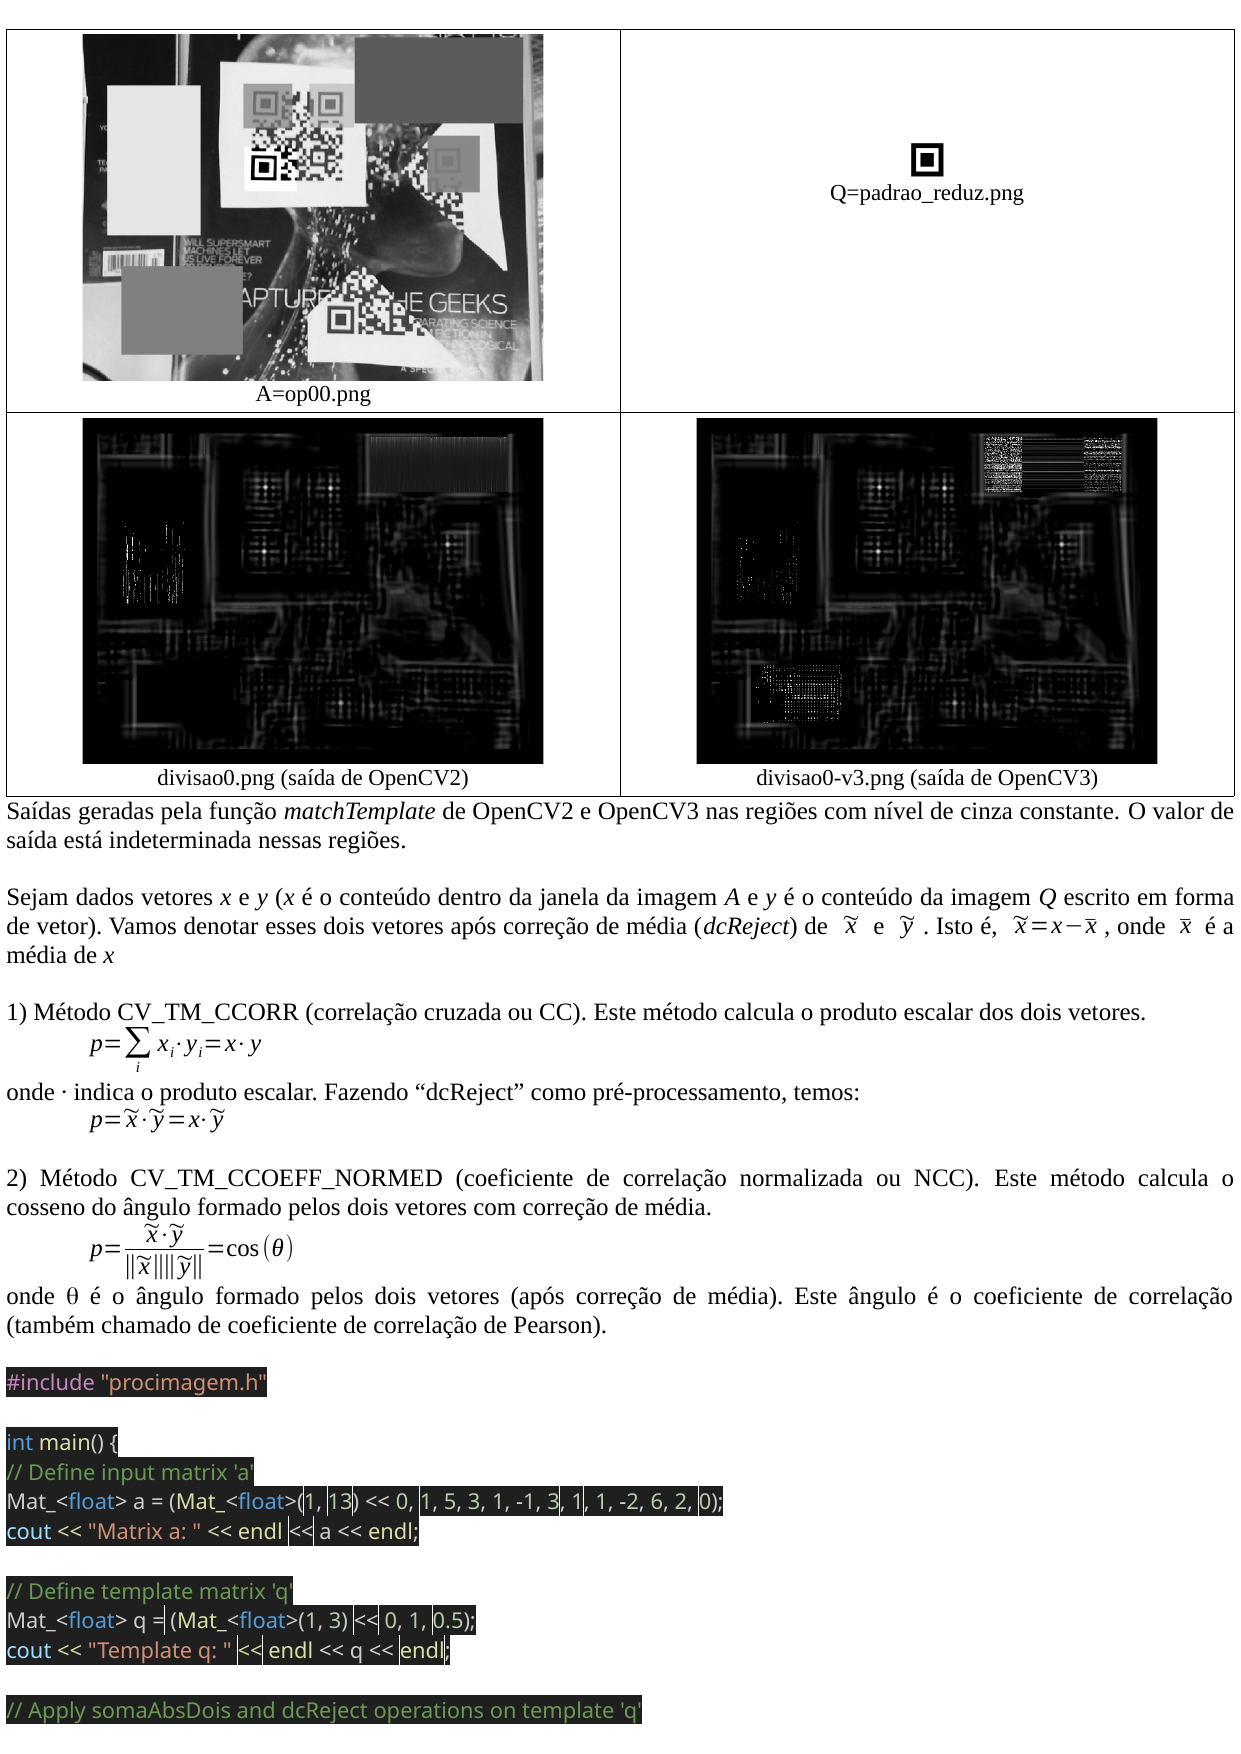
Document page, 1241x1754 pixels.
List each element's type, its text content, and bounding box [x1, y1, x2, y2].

table_header Q=padrao_reduz.png [621, 30, 1234, 412]
picture [82, 34, 544, 381]
table_header A=op00.png [7, 30, 620, 412]
text 1) Método CV_TM_CCORR (correlação cruzada ou CC). Este método calcula o produto escalar dos dois vetores. [6, 997, 1234, 1026]
table_cell divisao0.png (saída de OpenCV2) [7, 413, 620, 796]
text Sejam dados vetores x e y (x é o conteúdo dentro da janela da imagem A e y é o conteúdo da imagem Q escrito em forma de vetor). Vamos denotar esses dois vetores após correção de média (dcReject) de e . Isto é, , onde é a média de x [6, 882, 1234, 968]
text cout << "Template q: " << endl << q << endl; [6, 1635, 1234, 1665]
text // Define template matrix 'q' [6, 1576, 1234, 1605]
text onde ∙ indica o produto escalar. Fazendo “dcReject” como pré-processamento, temos: [6, 1077, 1234, 1106]
table_cell divisao0-v3.png (saída de OpenCV3) [621, 413, 1234, 796]
text Saídas geradas pela função matchTemplate de OpenCV2 e OpenCV3 nas regiões com nível de cinza constante. O valor de saída está indeterminada nessas regiões. [6, 797, 1234, 853]
text 2) Método CV_TM_CCOEFF_NORMED (coeficiente de correlação normalizada ou NCC). Este método calcula o cosseno do ângulo formado pelos dois vetores com correção de média. [6, 1163, 1234, 1221]
text // Define input matrix 'a' [6, 1457, 1234, 1486]
text #include "procimagem.h" [6, 1367, 1234, 1397]
text Mat_<float> a = (Mat_<float>(1, 13) << 0, 1, 5, 3, 1, -1, 3, 1, 1, -2, 6, 2, 0); [6, 1486, 1234, 1516]
text onde  é o ângulo formado pelos dois vetores (após correção de média). Este ângulo é o coeficiente de correlação (também chamado de coeficiente de correlação de Pearson). [6, 1281, 1234, 1338]
text cout << "Matrix a: " << endl << a << endl; [6, 1516, 1234, 1546]
text int main() { [6, 1427, 1234, 1457]
text // Apply somaAbsDois and dcReject operations on template 'q' [6, 1695, 1234, 1724]
text Mat_<float> q = (Mat_<float>(1, 3) << 0, 1, 0.5); [6, 1605, 1234, 1635]
picture [696, 418, 1158, 764]
picture [82, 418, 544, 764]
picture [907, 140, 947, 180]
